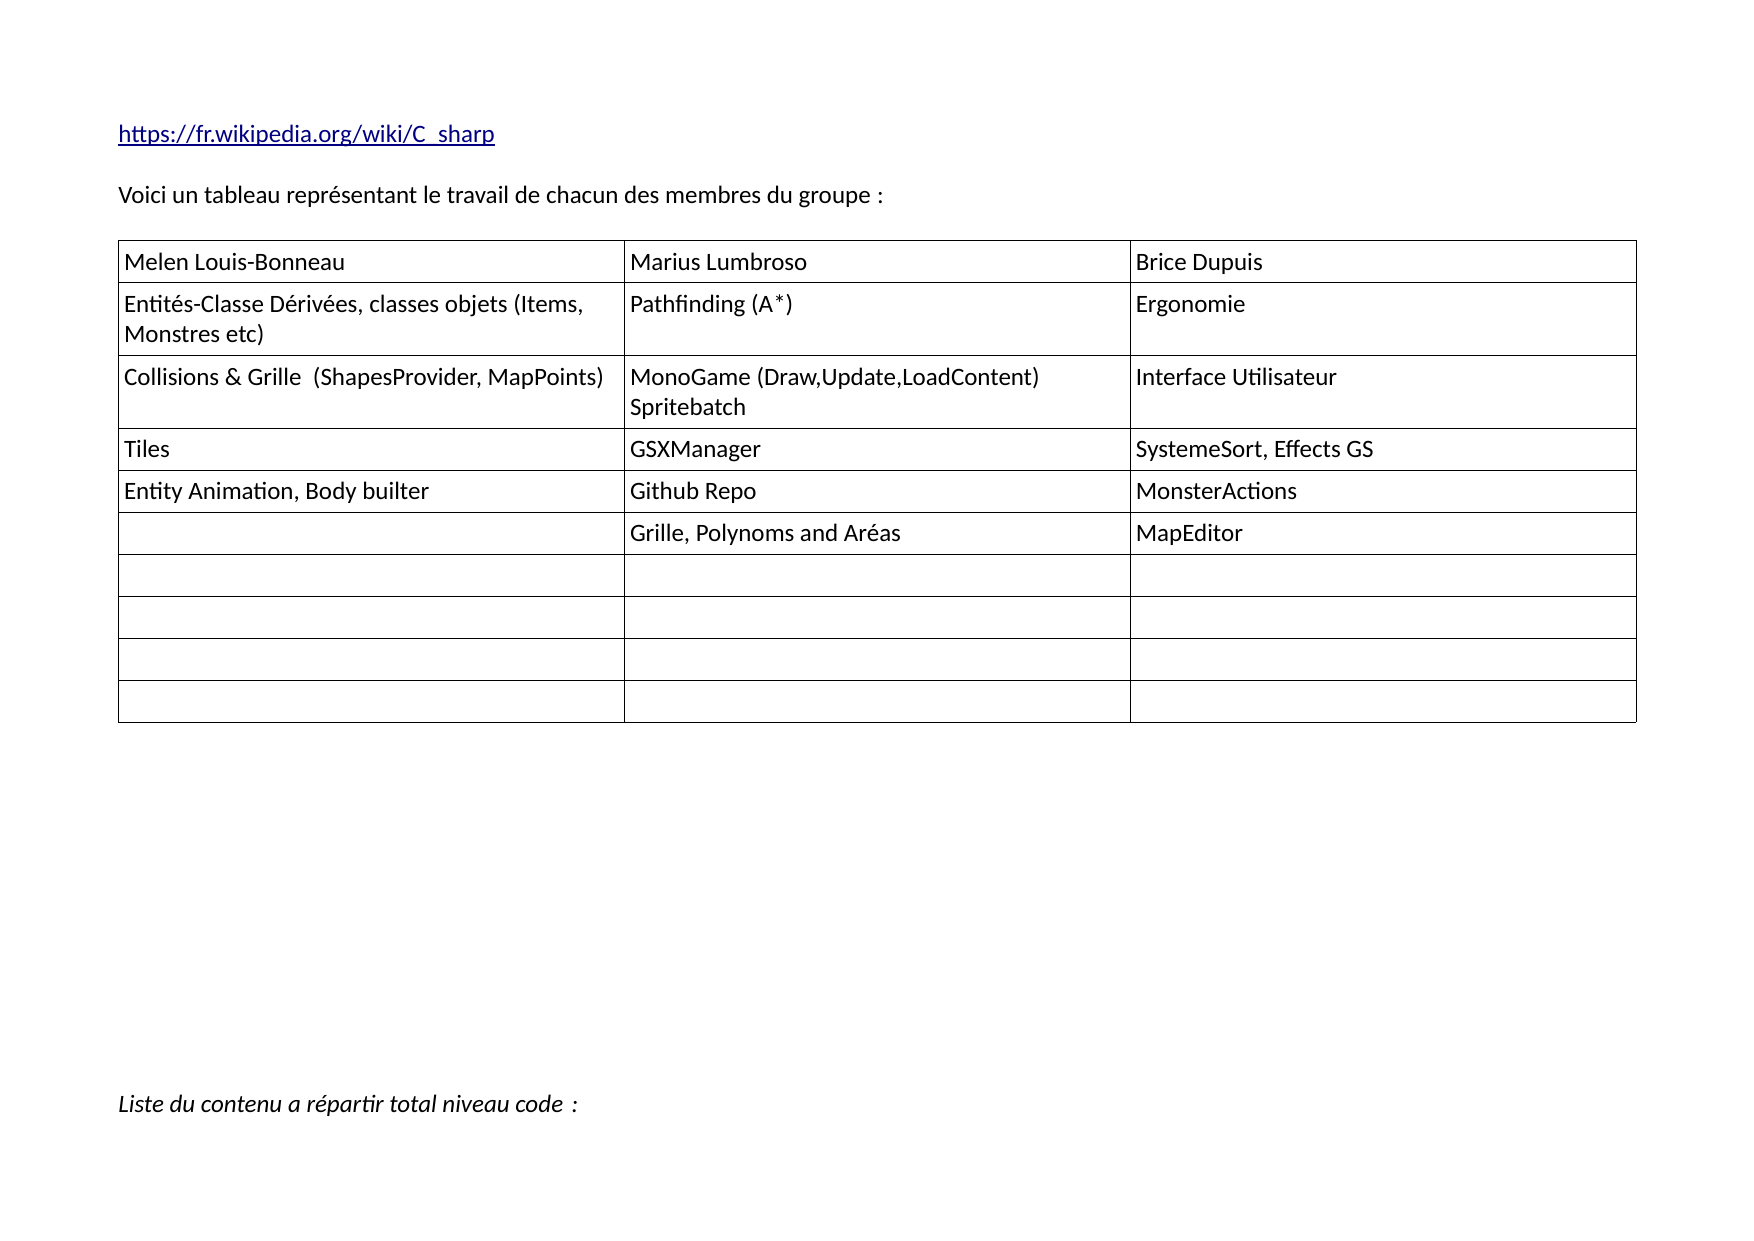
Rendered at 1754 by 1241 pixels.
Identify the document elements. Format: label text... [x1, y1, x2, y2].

table_header Marius Lumbroso [625, 241, 1130, 282]
table_cell Github Repo [625, 471, 1130, 512]
table_cell GSXManager [625, 429, 1130, 469]
table_header Melen Louis-Bonneau [119, 241, 624, 282]
text Voici un tableau représentant le travail de chacun des membres du groupe : [118, 179, 1636, 210]
table_cell SystemeSort, Effects GS [1131, 429, 1636, 469]
table_cell [1131, 555, 1636, 596]
table_cell Tiles [119, 429, 624, 469]
table_cell Collisions & Grille (ShapesProvider, MapPoints) [119, 356, 624, 427]
text https://fr.wikipedia.org/wiki/C_sharp [118, 118, 1636, 149]
table_cell [1131, 597, 1636, 638]
table_cell Interface Utilisateur [1131, 356, 1636, 427]
table_cell [119, 555, 624, 596]
table_cell MapEditor [1131, 513, 1636, 554]
table_cell [625, 681, 1130, 722]
table_cell [119, 681, 624, 722]
table_header Brice Dupuis [1131, 241, 1636, 282]
table_cell MonoGame (Draw,Update,LoadContent) Spritebatch [625, 356, 1130, 427]
table_cell [1131, 639, 1636, 680]
table_cell [625, 597, 1130, 638]
table_cell [625, 639, 1130, 680]
text Liste du contenu a répartir total niveau code : [118, 1088, 1636, 1119]
table_cell Pathfinding (A*) [625, 283, 1130, 355]
table_cell [1131, 681, 1636, 722]
table_cell MonsterActions [1131, 471, 1636, 512]
table_cell Grille, Polynoms and Aréas [625, 513, 1130, 554]
table_cell Ergonomie [1131, 283, 1636, 355]
table_cell [625, 555, 1130, 596]
table_cell [119, 597, 624, 638]
table_cell Entity Animation, Body builter [119, 471, 624, 512]
table_cell [119, 513, 624, 554]
table_cell Entités-Classe Dérivées, classes objets (Items, Monstres etc) [119, 283, 624, 355]
table_cell [119, 639, 624, 680]
